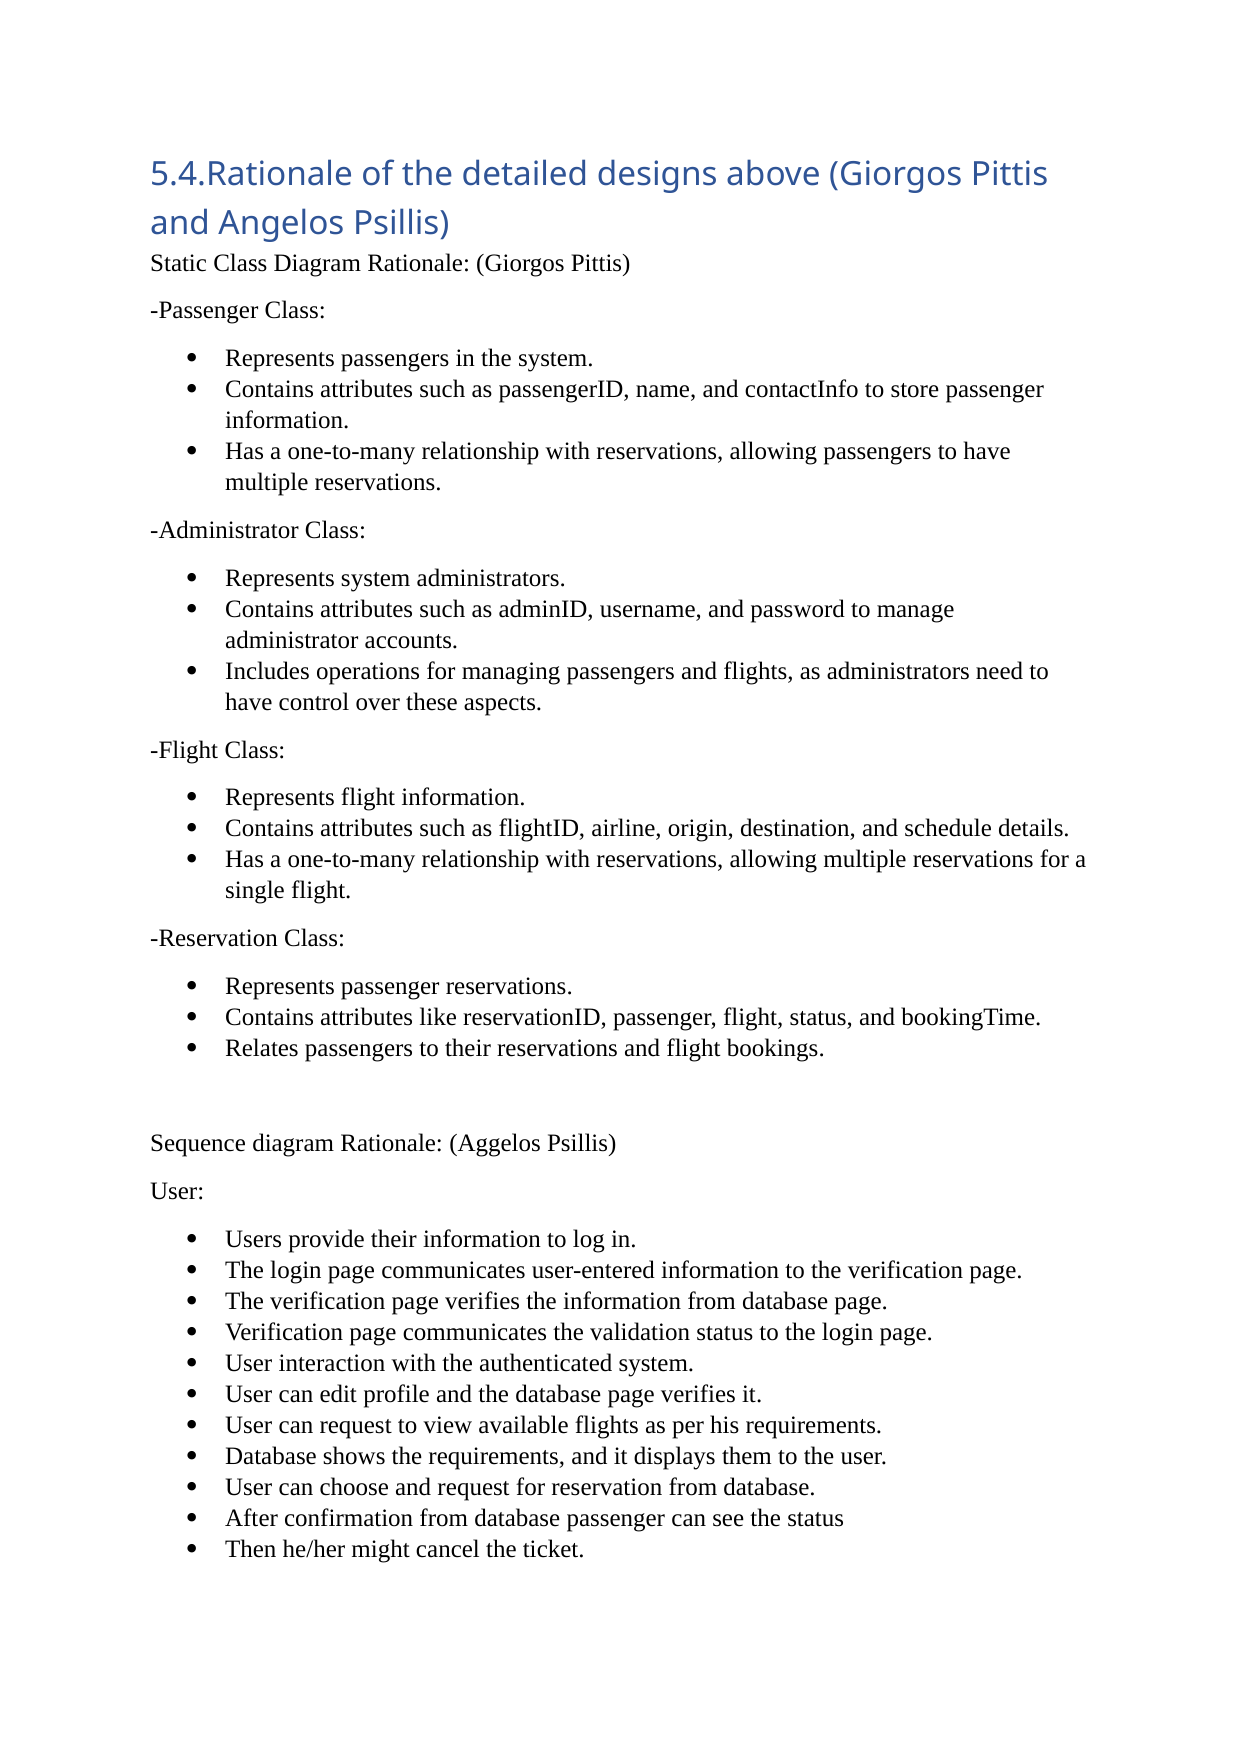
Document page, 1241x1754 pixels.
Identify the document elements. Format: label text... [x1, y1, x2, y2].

list Relates passengers to their reservations and flight bookings. [187, 1033, 1090, 1062]
text -Administrator Class: [150, 515, 1090, 544]
list User can edit profile and the database page verifies it. [187, 1379, 1090, 1408]
list Database shows the requirements, and it displays them to the user. [187, 1441, 1090, 1470]
list Includes operations for managing passengers and flights, as administrators need to have control over these aspects. [187, 656, 1090, 716]
text -Reservation Class: [150, 923, 1090, 952]
list User can request to view available flights as per his requirements. [187, 1410, 1090, 1439]
list Has a one-to-many relationship with reservations, allowing multiple reservations for a single flight. [187, 844, 1090, 904]
list The login page communicates user-entered information to the verification page. [187, 1255, 1090, 1284]
list Contains attributes like reservationID, passenger, flight, status, and bookingTime. [187, 1002, 1090, 1031]
list User can choose and request for reservation from database. [187, 1472, 1090, 1501]
subtitle 5.4.Rationale of the detailed designs above (Giorgos Pittis and Angelos Psillis) [150, 150, 1090, 244]
list Represents passenger reservations. [187, 971, 1090, 1000]
list Contains attributes such as flightID, airline, origin, destination, and schedule details. [187, 813, 1090, 842]
list The verification page verifies the information from database page. [187, 1286, 1090, 1315]
list Represents passengers in the system. [187, 343, 1090, 372]
text User: [150, 1176, 1090, 1205]
list Then he/her might cancel the ticket. [187, 1534, 1090, 1563]
list Has a one-to-many relationship with reservations, allowing passengers to have multiple reservations. [187, 436, 1090, 496]
list Represents flight information. [187, 782, 1090, 811]
text -Flight Class: [150, 735, 1090, 763]
list Contains attributes such as passengerID, name, and contactInfo to store passenger information. [187, 374, 1090, 434]
list Contains attributes such as adminID, username, and password to manage administrator accounts. [187, 594, 1090, 654]
list Users provide their information to log in. [187, 1224, 1090, 1253]
list Represents system administrators. [187, 563, 1090, 592]
list User interaction with the authenticated system. [187, 1348, 1090, 1377]
text -Passenger Class: [150, 296, 1090, 324]
list Verification page communicates the validation status to the login page. [187, 1317, 1090, 1346]
list After confirmation from database passenger can see the status [187, 1503, 1090, 1532]
text Sequence diagram Rationale: (Aggelos Psillis) [150, 1128, 1090, 1157]
text Static Class Diagram Rationale: (Giorgos Pittis) [150, 248, 1090, 277]
